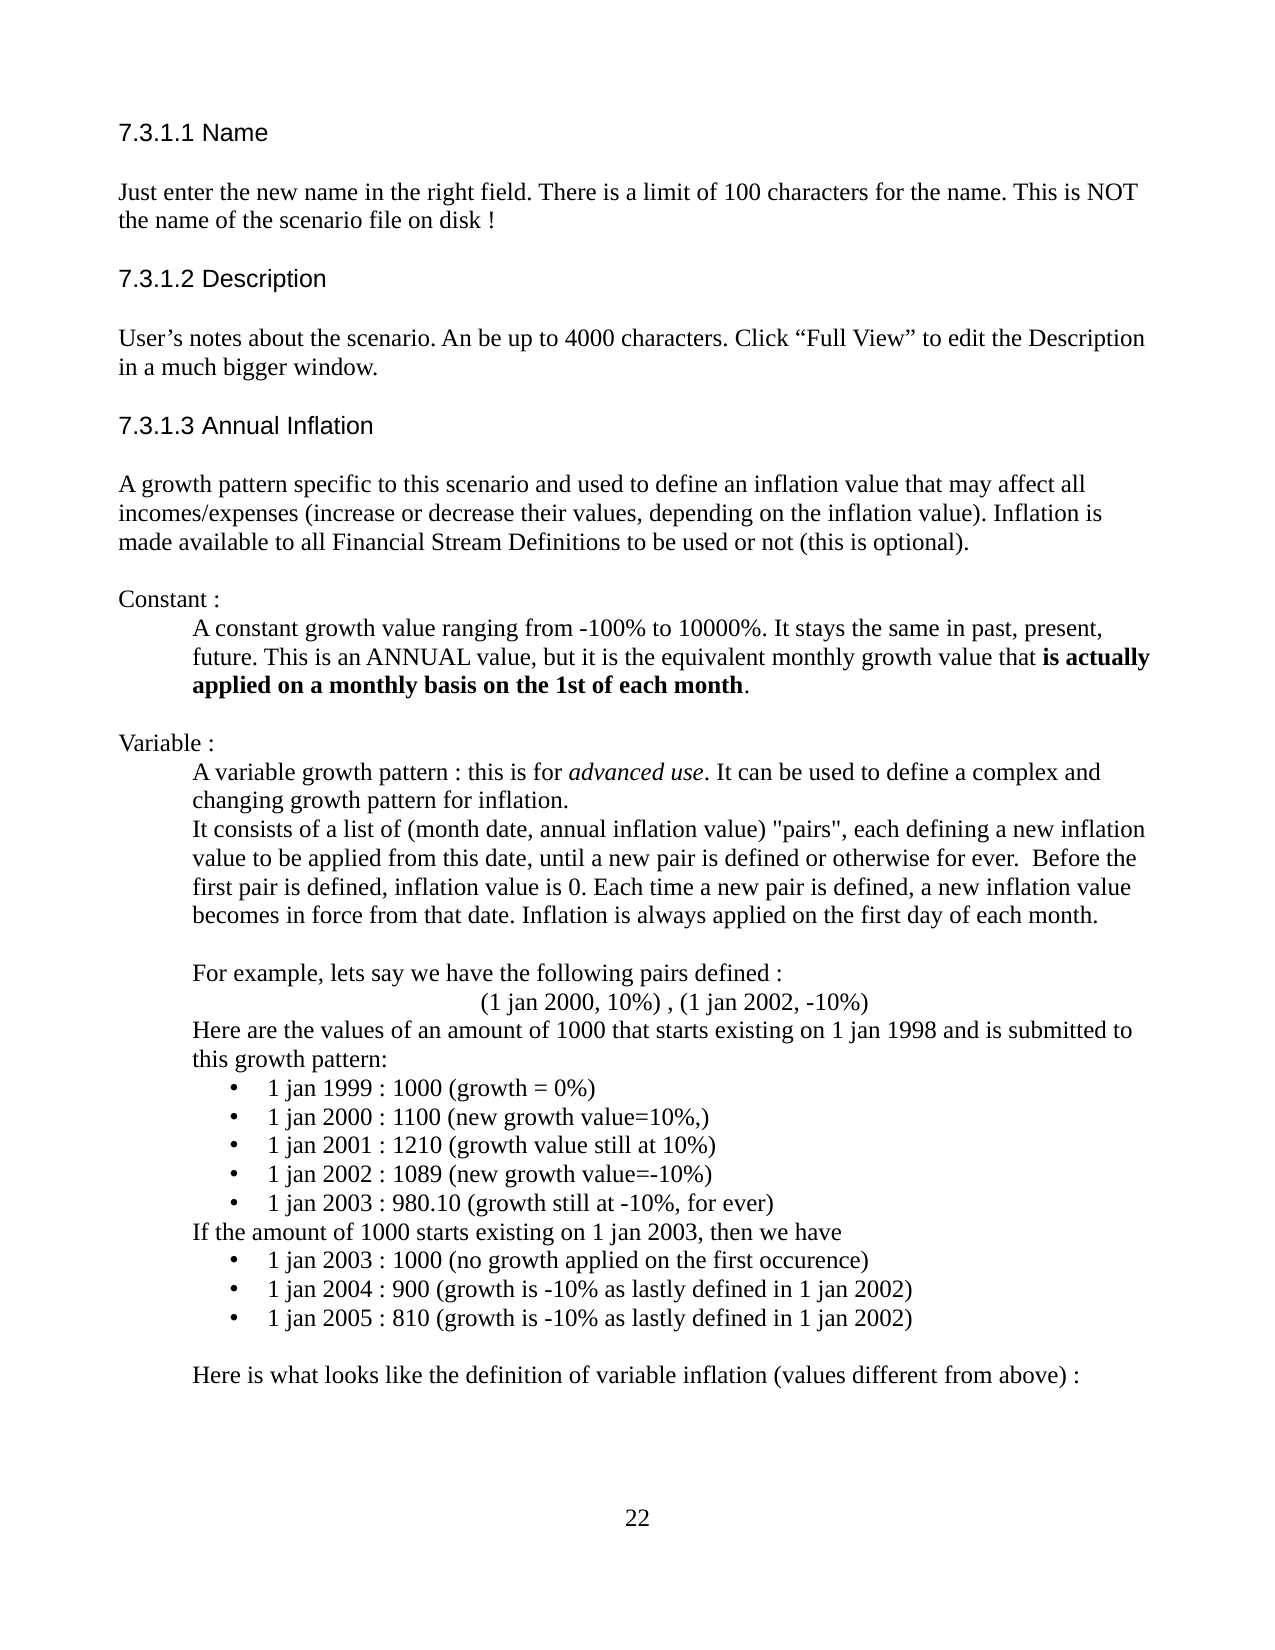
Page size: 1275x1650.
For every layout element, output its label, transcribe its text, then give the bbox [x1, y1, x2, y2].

text A constant growth value ranging from -100% to 10000%. It stays the same in past, present, future. This is an ANNUAL value, but it is the equivalent monthly growth value that is actually applied on a monthly basis on the 1st of each month. [192, 613, 1157, 699]
text For example, lets say we have the following pairs defined : [192, 958, 1157, 987]
list 1 jan 2002 : 1089 (new growth value=-10%) [229, 1159, 1157, 1188]
text (1 jan 2000, 10%) , (1 jan 2002, -10%) [192, 987, 1157, 1016]
text Just enter the new name in the right field. There is a limit of 100 characters for the name. This is NOT the name of the scenario file on disk ! [118, 177, 1157, 234]
list 1 jan 2004 : 900 (growth is -10% as lastly defined in 1 jan 2002) [229, 1274, 1157, 1303]
text If the amount of 1000 starts existing on 1 jan 2003, then we have [192, 1217, 1157, 1246]
subtitle Name [118, 118, 1157, 147]
text Variable : [118, 728, 1157, 757]
list 1 jan 2003 : 1000 (no growth applied on the first occurence) [229, 1246, 1157, 1274]
text Constant : [118, 584, 1157, 613]
list 1 jan 2000 : 1100 (new growth value=10%,) [229, 1102, 1157, 1131]
text Here is what looks like the definition of variable inflation (values different from above) : [192, 1361, 1157, 1389]
list 1 jan 2003 : 980.10 (growth still at -10%, for ever) [229, 1188, 1157, 1217]
text User’s notes about the scenario. An be up to 4000 characters. Click “Full View” to edit the Description in a much bigger window. [118, 323, 1157, 381]
text A variable growth pattern : this is for advanced use. It can be used to define a complex and changing growth pattern for inflation. [192, 757, 1157, 814]
list 1 jan 1999 : 1000 (growth = 0%) [229, 1073, 1157, 1102]
text It consists of a list of (month date, annual inflation value) "pairs", each defining a new inflation value to be applied from this date, until a new pair is defined or otherwise for ever. Before the first pair is defined, inflation value is 0. Each time a new pair is defined, a new inflation value becomes in force from that date. Inflation is always applied on the first day of each month. [192, 814, 1157, 929]
text A growth pattern specific to this scenario and used to define an inflation value that may affect all incomes/expenses (increase or decrease their values, depending on the inflation value). Inflation is made available to all Financial Stream Definitions to be used or not (this is optional). [118, 469, 1157, 556]
subtitle Description [118, 264, 1157, 293]
list 1 jan 2001 : 1210 (growth value still at 10%) [229, 1131, 1157, 1159]
list 1 jan 2005 : 810 (growth is -10% as lastly defined in 1 jan 2002) [229, 1303, 1157, 1332]
subtitle Annual Inflation [118, 411, 1157, 439]
text Here are the values of an amount of 1000 that starts existing on 1 jan 1998 and is submitted to this growth pattern: [192, 1016, 1157, 1073]
